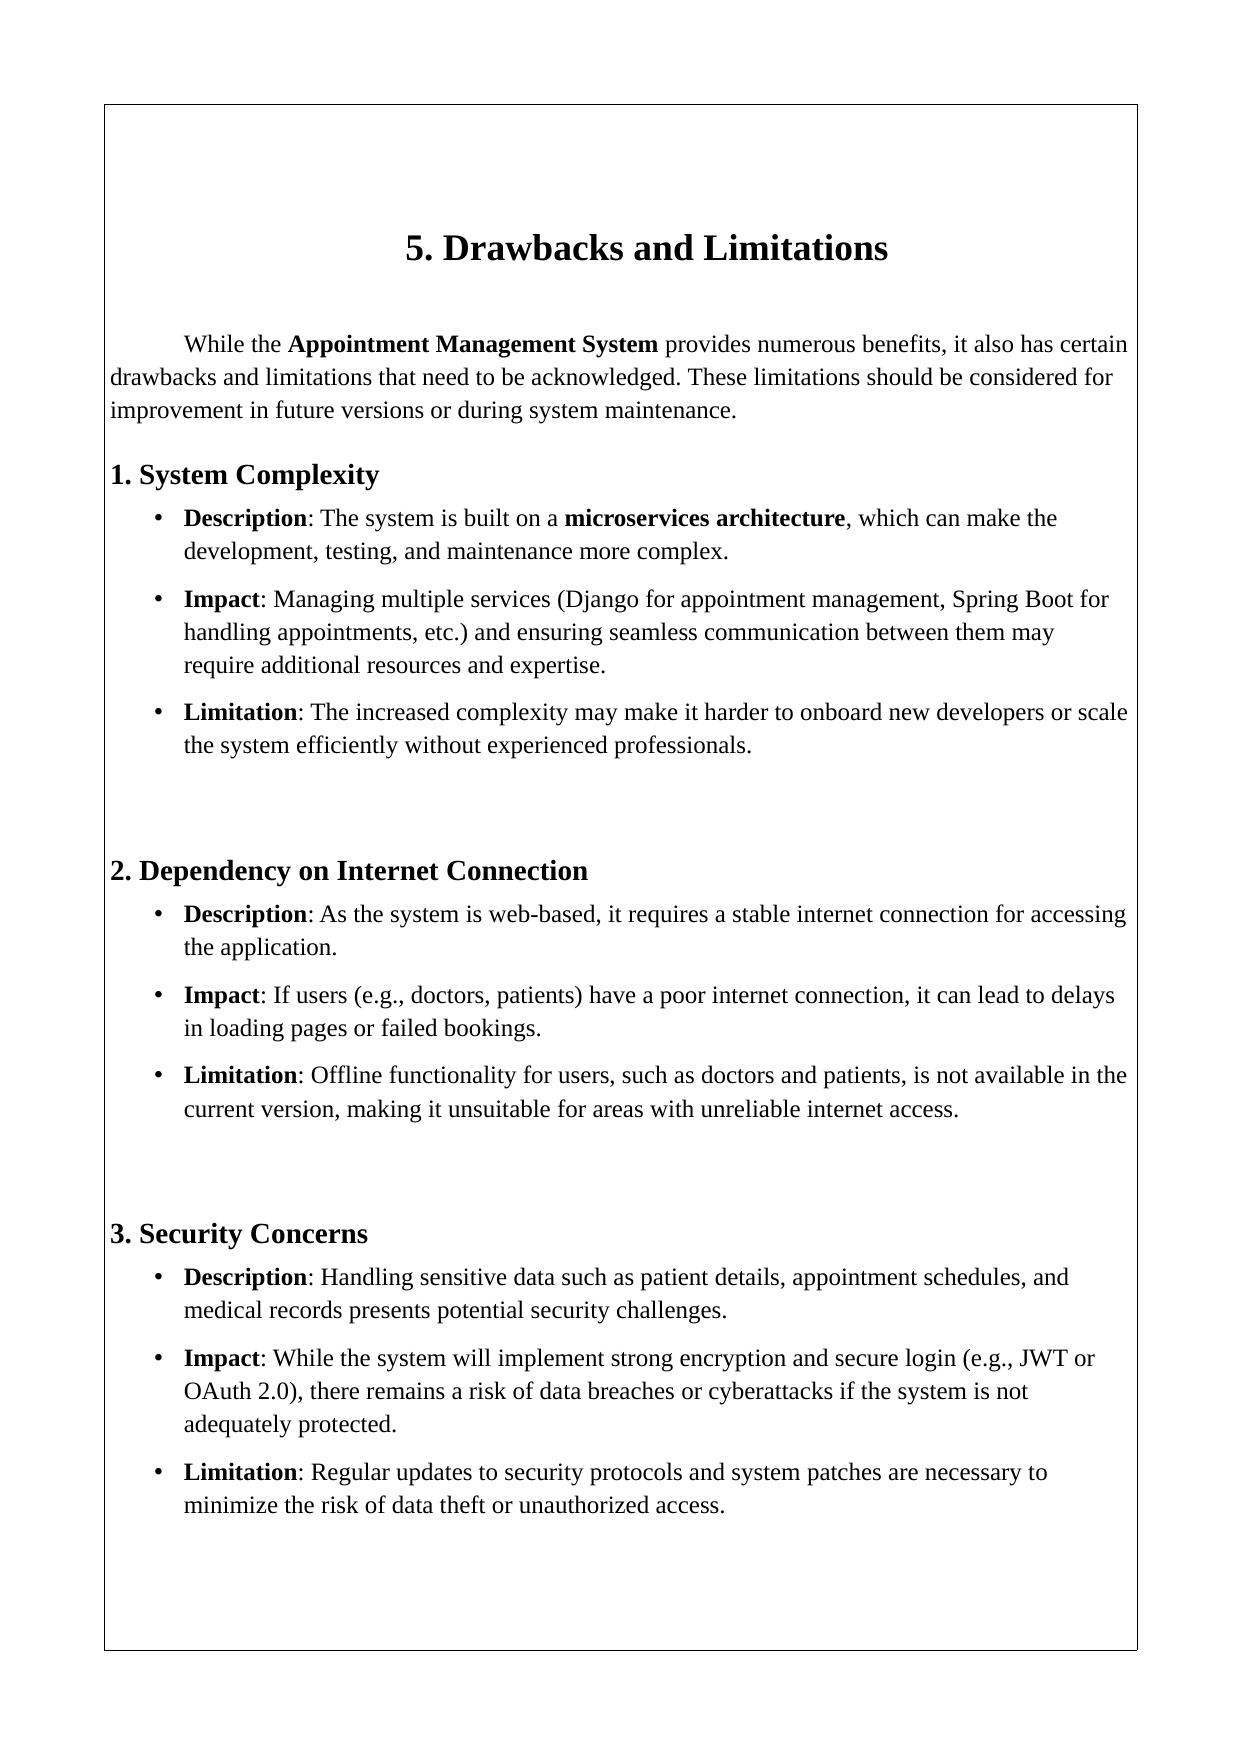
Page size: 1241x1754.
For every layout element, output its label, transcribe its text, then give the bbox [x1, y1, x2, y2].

subtitle 2. Dependency on Internet Connection [110, 853, 1131, 887]
text While the Appointment Management System provides numerous benefits, it also has certain drawbacks and limitations that need to be acknowledged. These limitations should be considered for improvement in future versions or during system maintenance. [110, 329, 1131, 424]
subtitle 1. System Complexity [110, 457, 1131, 491]
subtitle 3. Security Concerns [110, 1216, 1131, 1250]
list Description: As the system is web-based, it requires a stable internet connection for accessing the application. [154, 899, 1131, 961]
list Impact: Managing multiple services (Django for appointment management, Spring Boot for handling appointments, etc.) and ensuring seamless communication between them may require additional resources and expertise. [154, 584, 1131, 679]
list Impact: If users (e.g., doctors, patients) have a poor internet connection, it can lead to delays in loading pages or failed bookings. [154, 980, 1131, 1042]
list Limitation: The increased complexity may make it harder to onboard new developers or scale the system efficiently without experienced professionals. [154, 697, 1131, 759]
list Impact: While the system will implement strong encryption and secure login (e.g., JWT or OAuth 2.0), there remains a risk of data breaches or cyberattacks if the system is not adequately protected. [154, 1343, 1131, 1438]
subtitle 5. Drawbacks and Limitations [110, 226, 1131, 269]
list Limitation: Offline functionality for users, such as doctors and patients, is not available in the current version, making it unsuitable for areas with unreliable internet access. [154, 1061, 1131, 1122]
list Limitation: Regular updates to security protocols and system patches are necessary to minimize the risk of data theft or unauthorized access. [154, 1457, 1131, 1518]
list Description: Handling sensitive data such as patient details, appointment schedules, and medical records presents potential security challenges. [154, 1262, 1131, 1324]
list Description: The system is built on a microservices architecture, which can make the development, testing, and maintenance more complex. [154, 503, 1131, 565]
